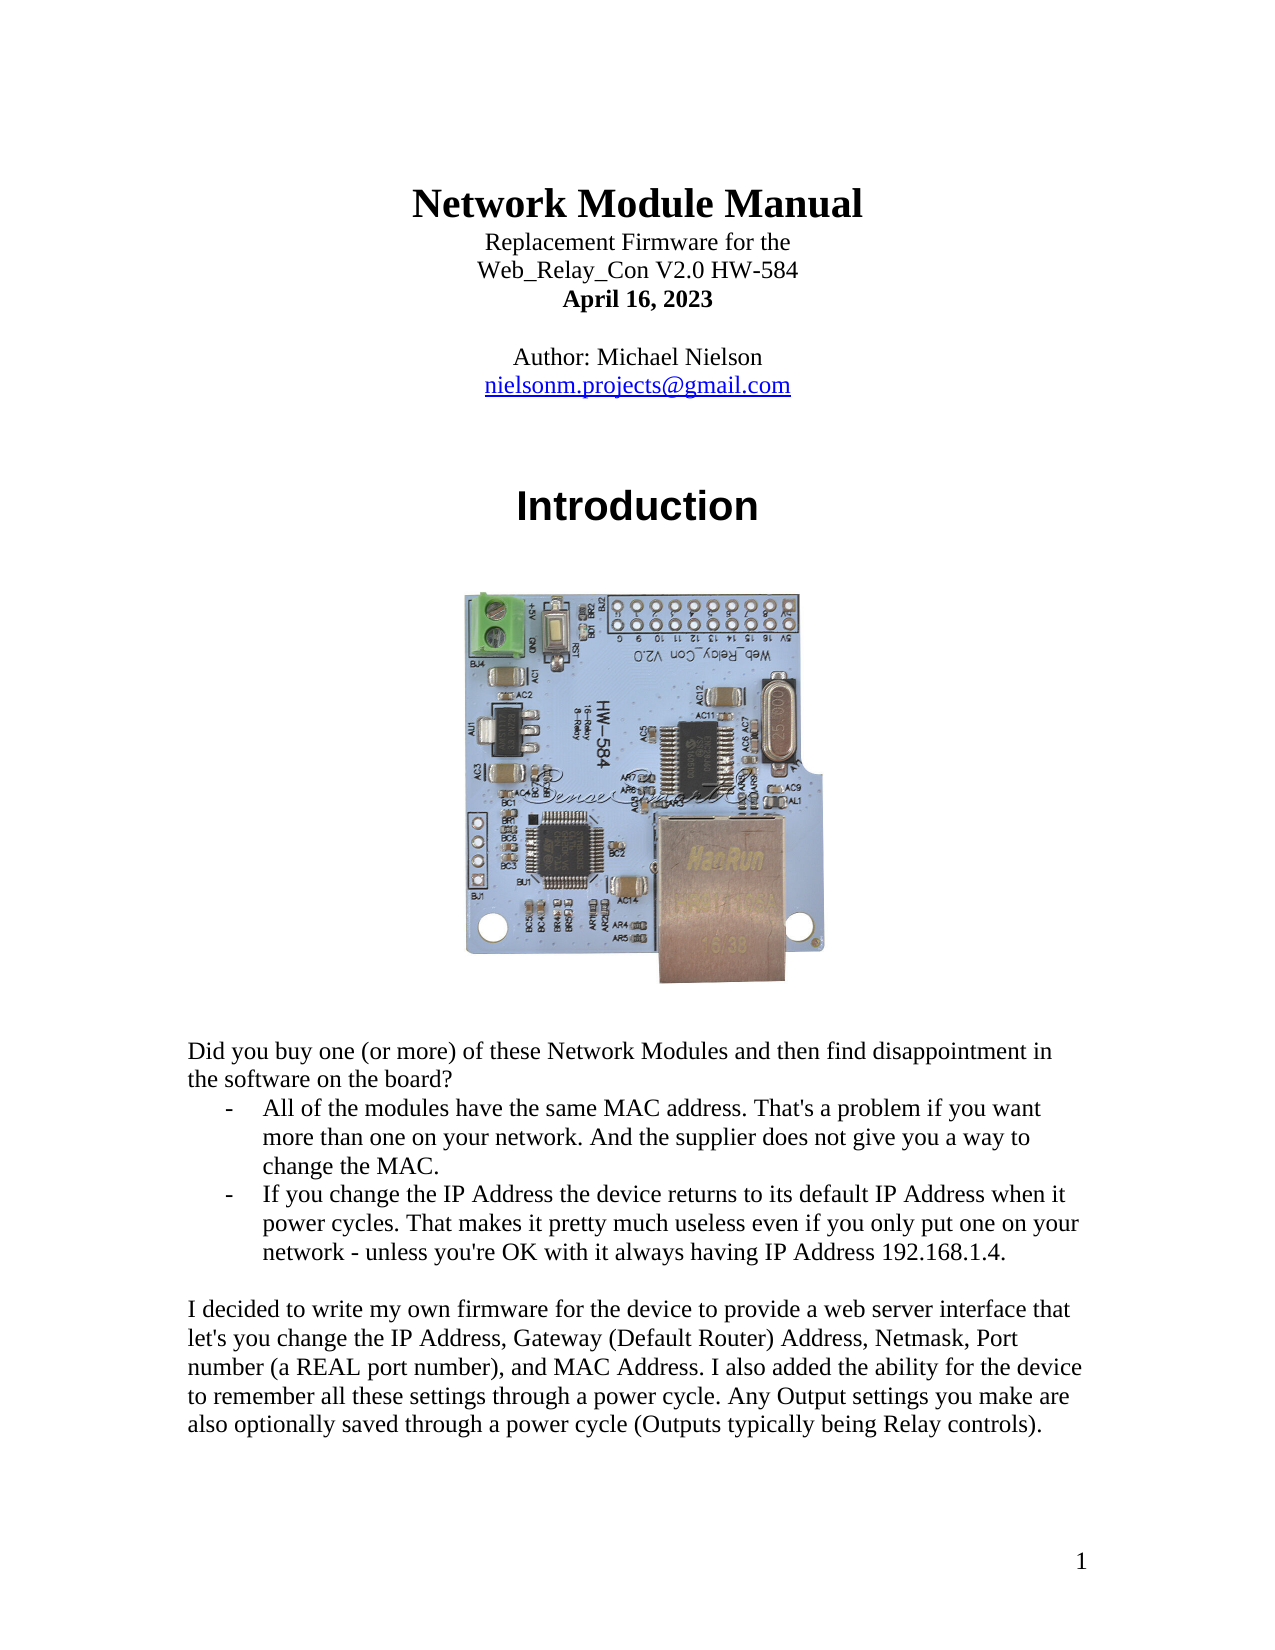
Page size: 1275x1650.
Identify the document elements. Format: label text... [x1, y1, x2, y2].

subtitle Introduction [187, 482, 1087, 529]
list If you change the IP Address the device returns to its default IP Address when it power cycles. That makes it pretty much useless even if you only put one on your network - unless you're OK with it always having IP Address 192.168.1.4. [225, 1179, 1087, 1266]
text Did you buy one (or more) of these Network Modules and then find disappointment in the software on the board? [187, 1036, 1087, 1093]
text Network Module Manual [187, 179, 1087, 227]
text Author: Michael Nielson [187, 342, 1087, 370]
list All of the modules have the same MAC address. That's a problem if you want more than one on your network. And the supplier does not give you a way to change the MAC. [225, 1093, 1087, 1179]
text nielsonm.projects@gmail.com [187, 370, 1087, 399]
text I decided to write my own firmware for the device to provide a web server interface that let's you change the IP Address, Gateway (Default Router) Address, Netmask, Port number (a REAL port number), and MAC Address. I also added the ability for the device to remember all these settings through a power cycle. Any Output settings you make are also optionally saved through a power cycle (Outputs typically being Relay controls). [187, 1294, 1087, 1438]
text Web_Relay_Con V2.0 HW-584 [187, 255, 1087, 284]
picture [387, 536, 888, 1036]
text April 16, 2023 [187, 284, 1087, 313]
text Replacement Firmware for the [187, 227, 1087, 255]
